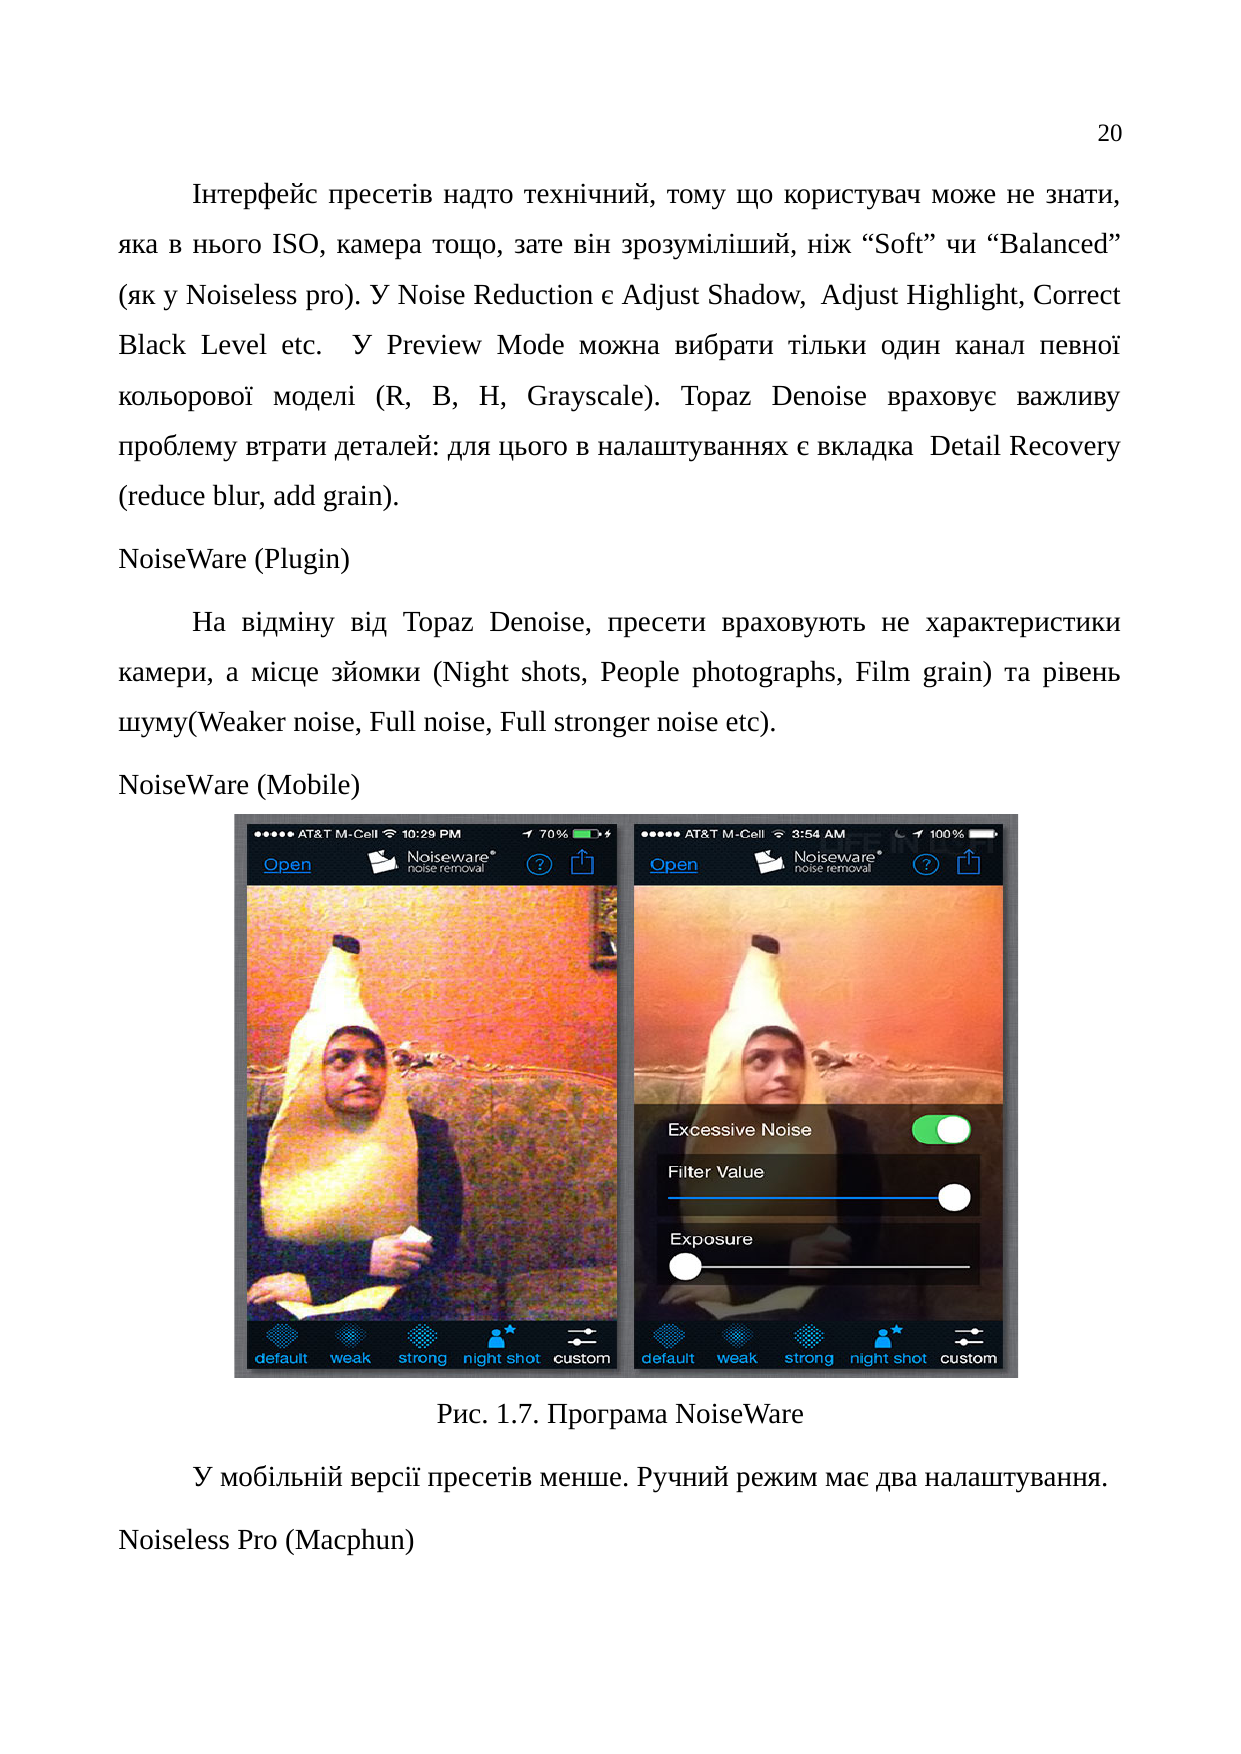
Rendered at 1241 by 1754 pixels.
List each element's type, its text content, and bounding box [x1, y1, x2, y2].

text У мобільній версії пресетів менше. Ручний режим має два налаштування. [118, 1459, 1122, 1493]
text На відміну від Topaz Denoise, пресети враховують не характеристики камери, а місце зйомки (Night shots, People photographs, Film grain) та рівень шуму(Weaker noise, Full noise, Full stronger noise etc). [118, 604, 1122, 738]
text Noiseless Pro (Macphun) [118, 1522, 1122, 1556]
text NoiseWare (Plugin) [118, 541, 1122, 574]
text Інтерфейс пресетів надто технічний, тому що користувач може не знати, яка в нього ISO, камера тощо, зате він зрозуміліший, ніж “Soft” чи “Balanced” (як у Noiseless pro). У Noise Reduction є Adjust Shadow, Adjust Highlight, Correct Black Level etc. У Preview Mode можна вибрати тільки один канал певної кольорової моделі (R, B, H, Grayscale). Topaz Denoise враховує важливу проблему втрати деталей: для цього в налаштуваннях є вкладка Detail Recovery (reduce blur, add grain). [118, 176, 1122, 512]
text NoiseWare (Mobile) [118, 767, 1122, 801]
text Рис. 1.7. Програма NoiseWare [118, 838, 1122, 1430]
picture [234, 814, 1019, 1378]
